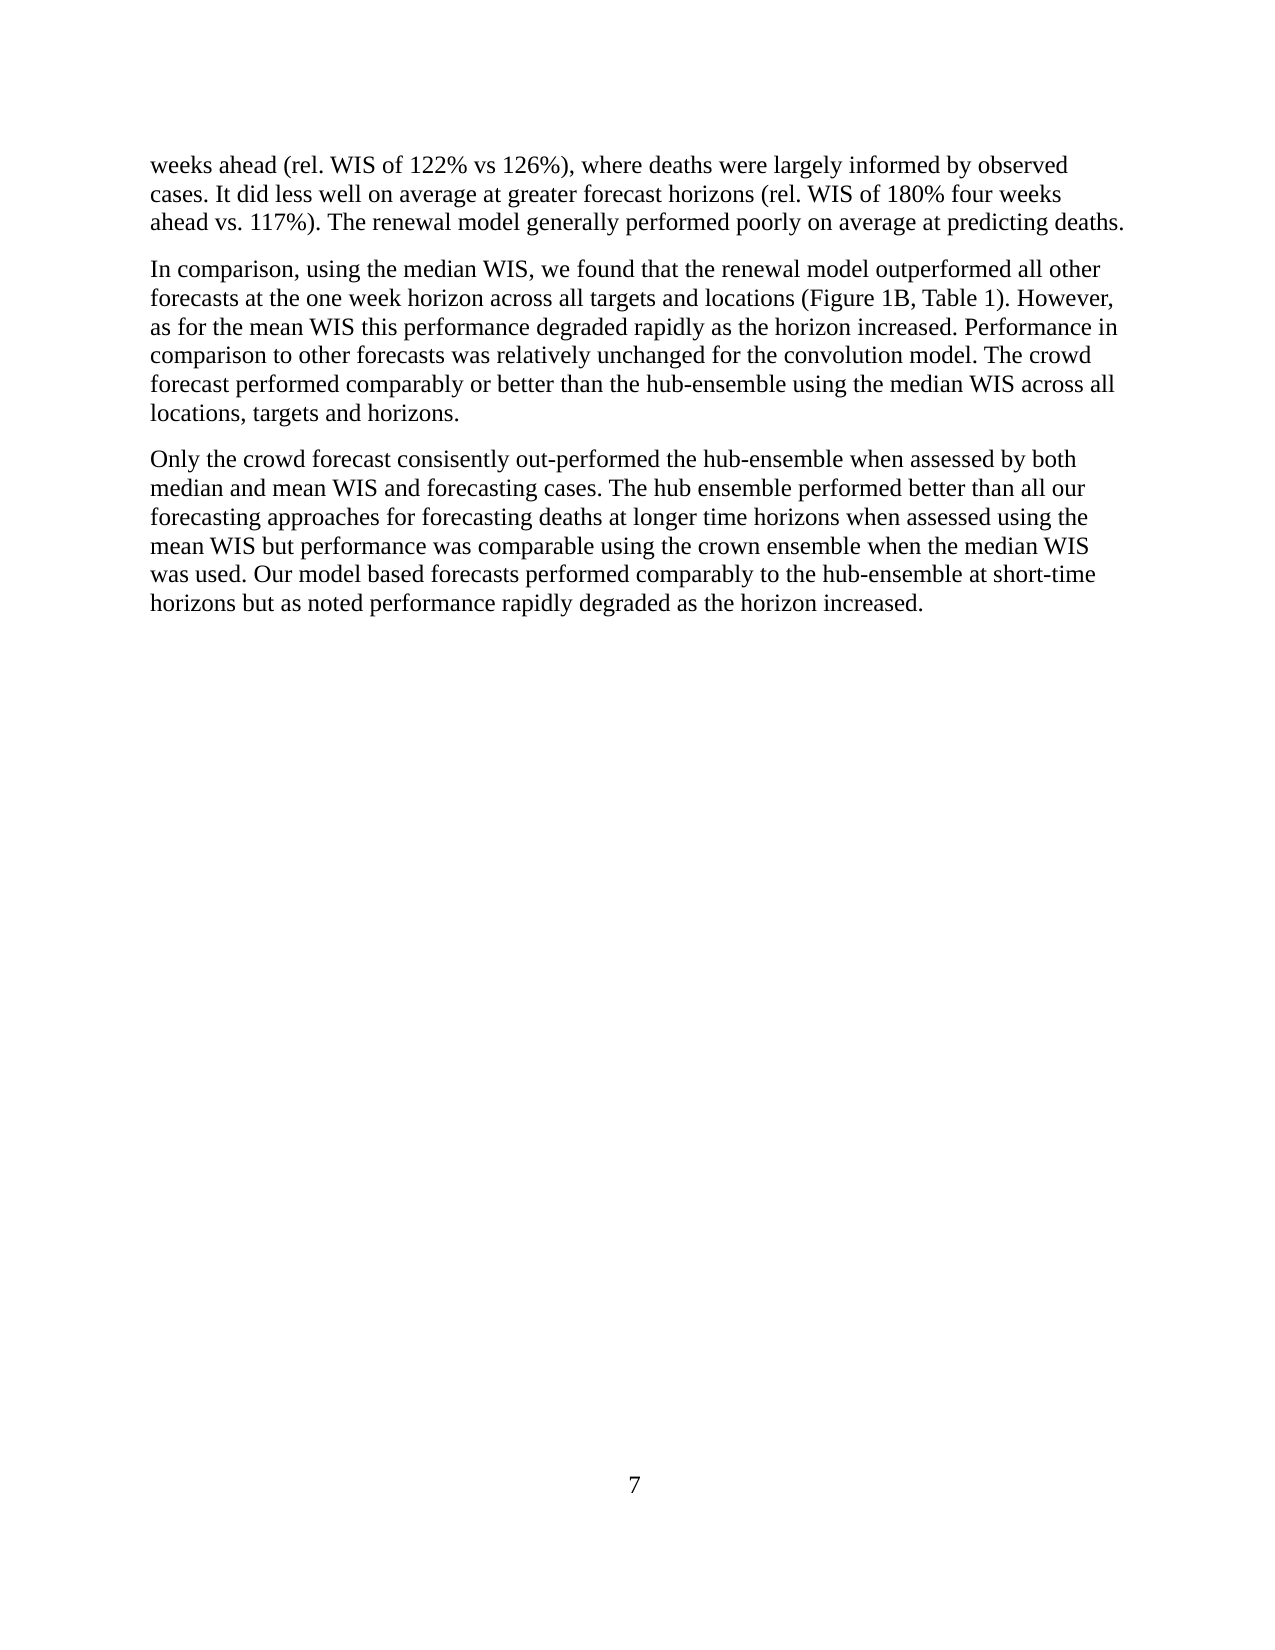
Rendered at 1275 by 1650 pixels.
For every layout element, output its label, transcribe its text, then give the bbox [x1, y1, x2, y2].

text Only the crowd forecast consisently out-performed the hub-ensemble when assessed by both median and mean WIS and forecasting cases. The hub ensemble performed better than all our forecasting approaches for forecasting deaths at longer time horizons when assessed using the mean WIS but performance was comparable using the crown ensemble when the median WIS was used. Our model based forecasts performed comparably to the hub-ensemble at short-time horizons but as noted performance rapidly degraded as the horizon increased. [150, 444, 1125, 617]
text In comparison, using the median WIS, we found that the renewal model outperformed all other forecasts at the one week horizon across all targets and locations (Figure 1B, Table 1). However, as for the mean WIS this performance degraded rapidly as the horizon increased. Performance in comparison to other forecasts was relatively unchanged for the convolution model. The crowd forecast performed comparably or better than the hub-ensemble using the median WIS across all locations, targets and horizons. [150, 254, 1125, 427]
text weeks ahead (rel. WIS of 122% vs 126%), where deaths were largely informed by observed cases. It did less well on average at greater forecast horizons (rel. WIS of 180% four weeks ahead vs. 117%). The renewal model generally performed poorly on average at predicting deaths. [150, 150, 1125, 236]
